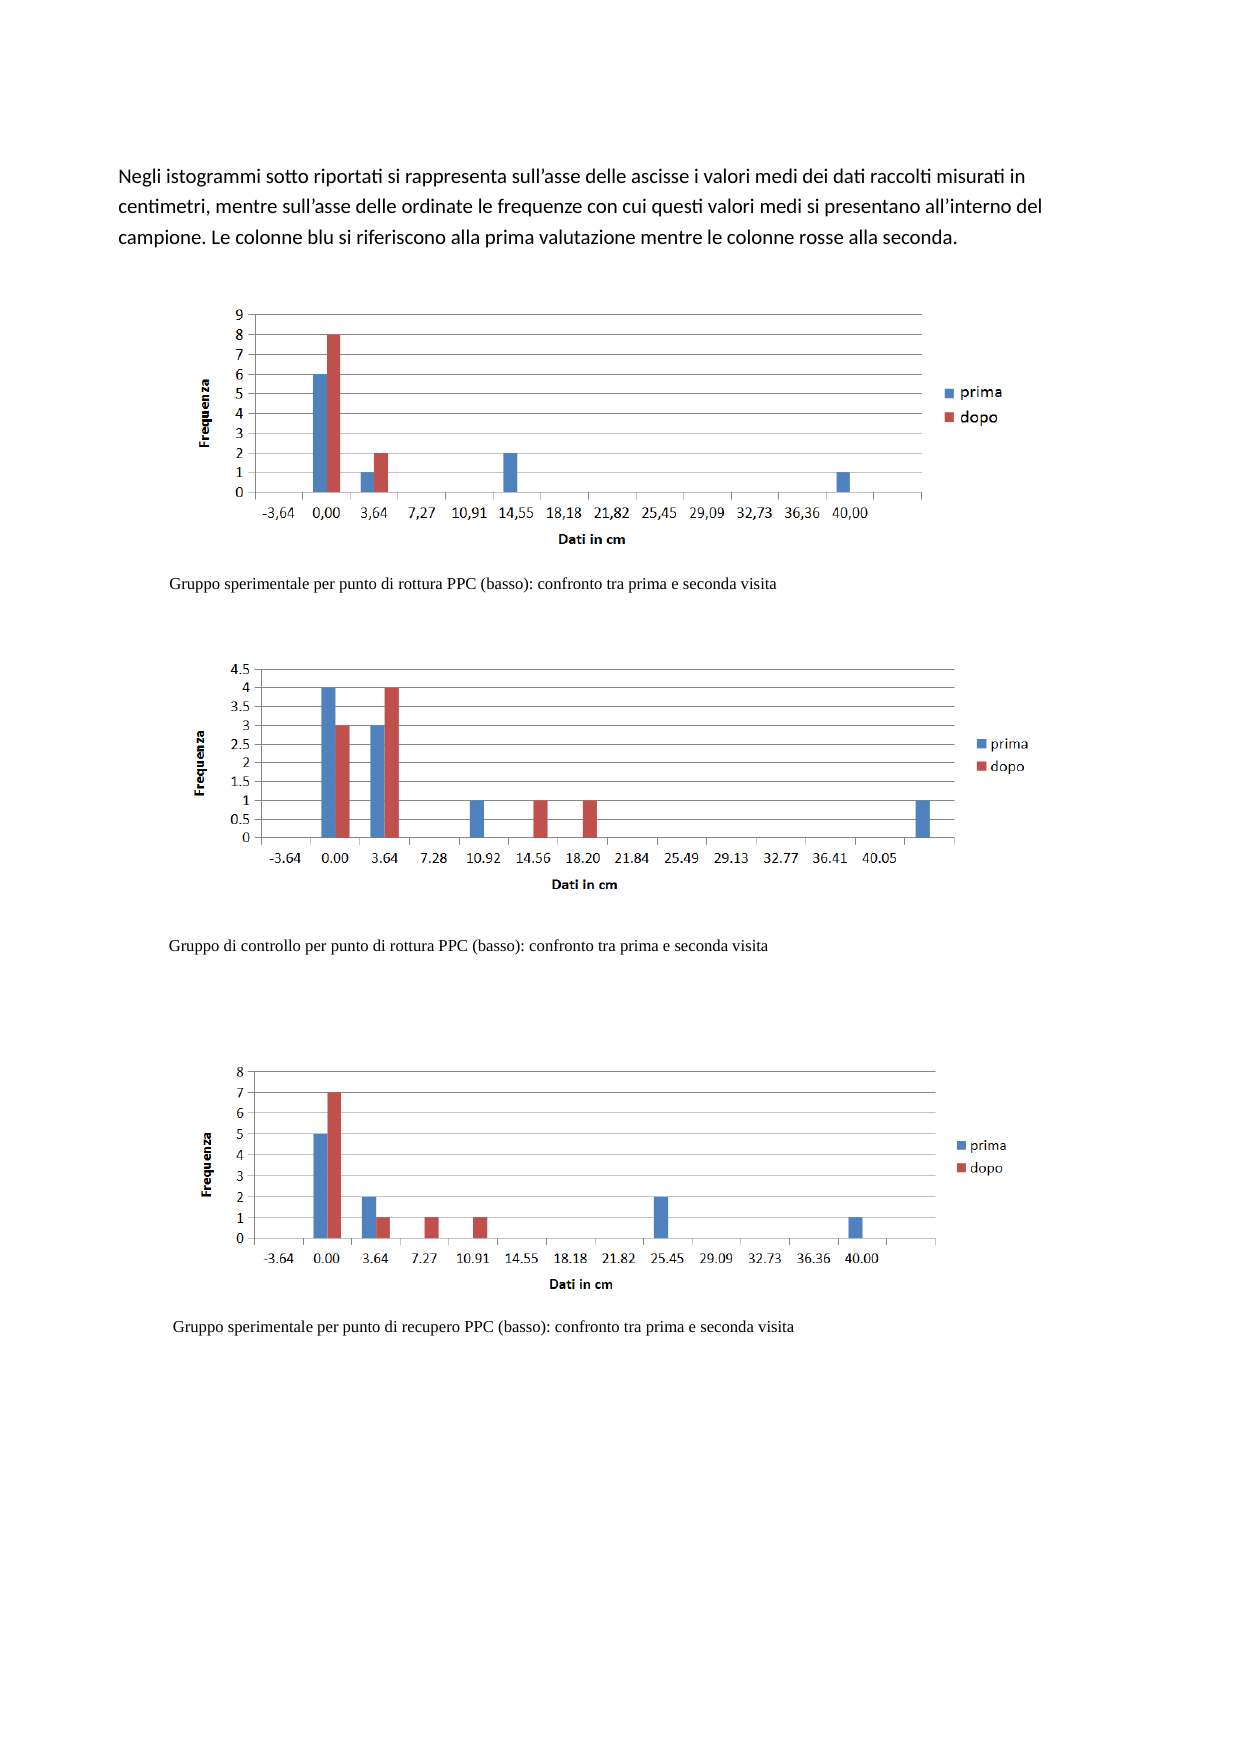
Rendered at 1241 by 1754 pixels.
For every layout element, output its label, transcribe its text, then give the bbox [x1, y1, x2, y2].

text Gruppo sperimentale per punto di rottura PPC (basso): confronto tra prima e seconda visita [169, 574, 1070, 593]
text Negli istogrammi sotto riportati si rappresenta sull’asse delle ascisse i valori medi dei dati raccolti misurati in centimetri, mentre sull’asse delle ordinate le frequenze con cui questi valori medi si presentano all’interno del campione. Le colonne blu si riferiscono alla prima valutazione mentre le colonne rosse alla seconda. [118, 163, 1122, 249]
picture [169, 290, 1070, 574]
picture [168, 642, 1042, 917]
text Gruppo di controllo per punto di rottura PPC (basso): confronto tra prima e seconda visita [168, 917, 1042, 955]
text Gruppo sperimentale per punto di recupero PPC (basso): confronto tra prima e seconda visita [173, 1317, 1019, 1336]
picture [172, 1046, 1020, 1317]
